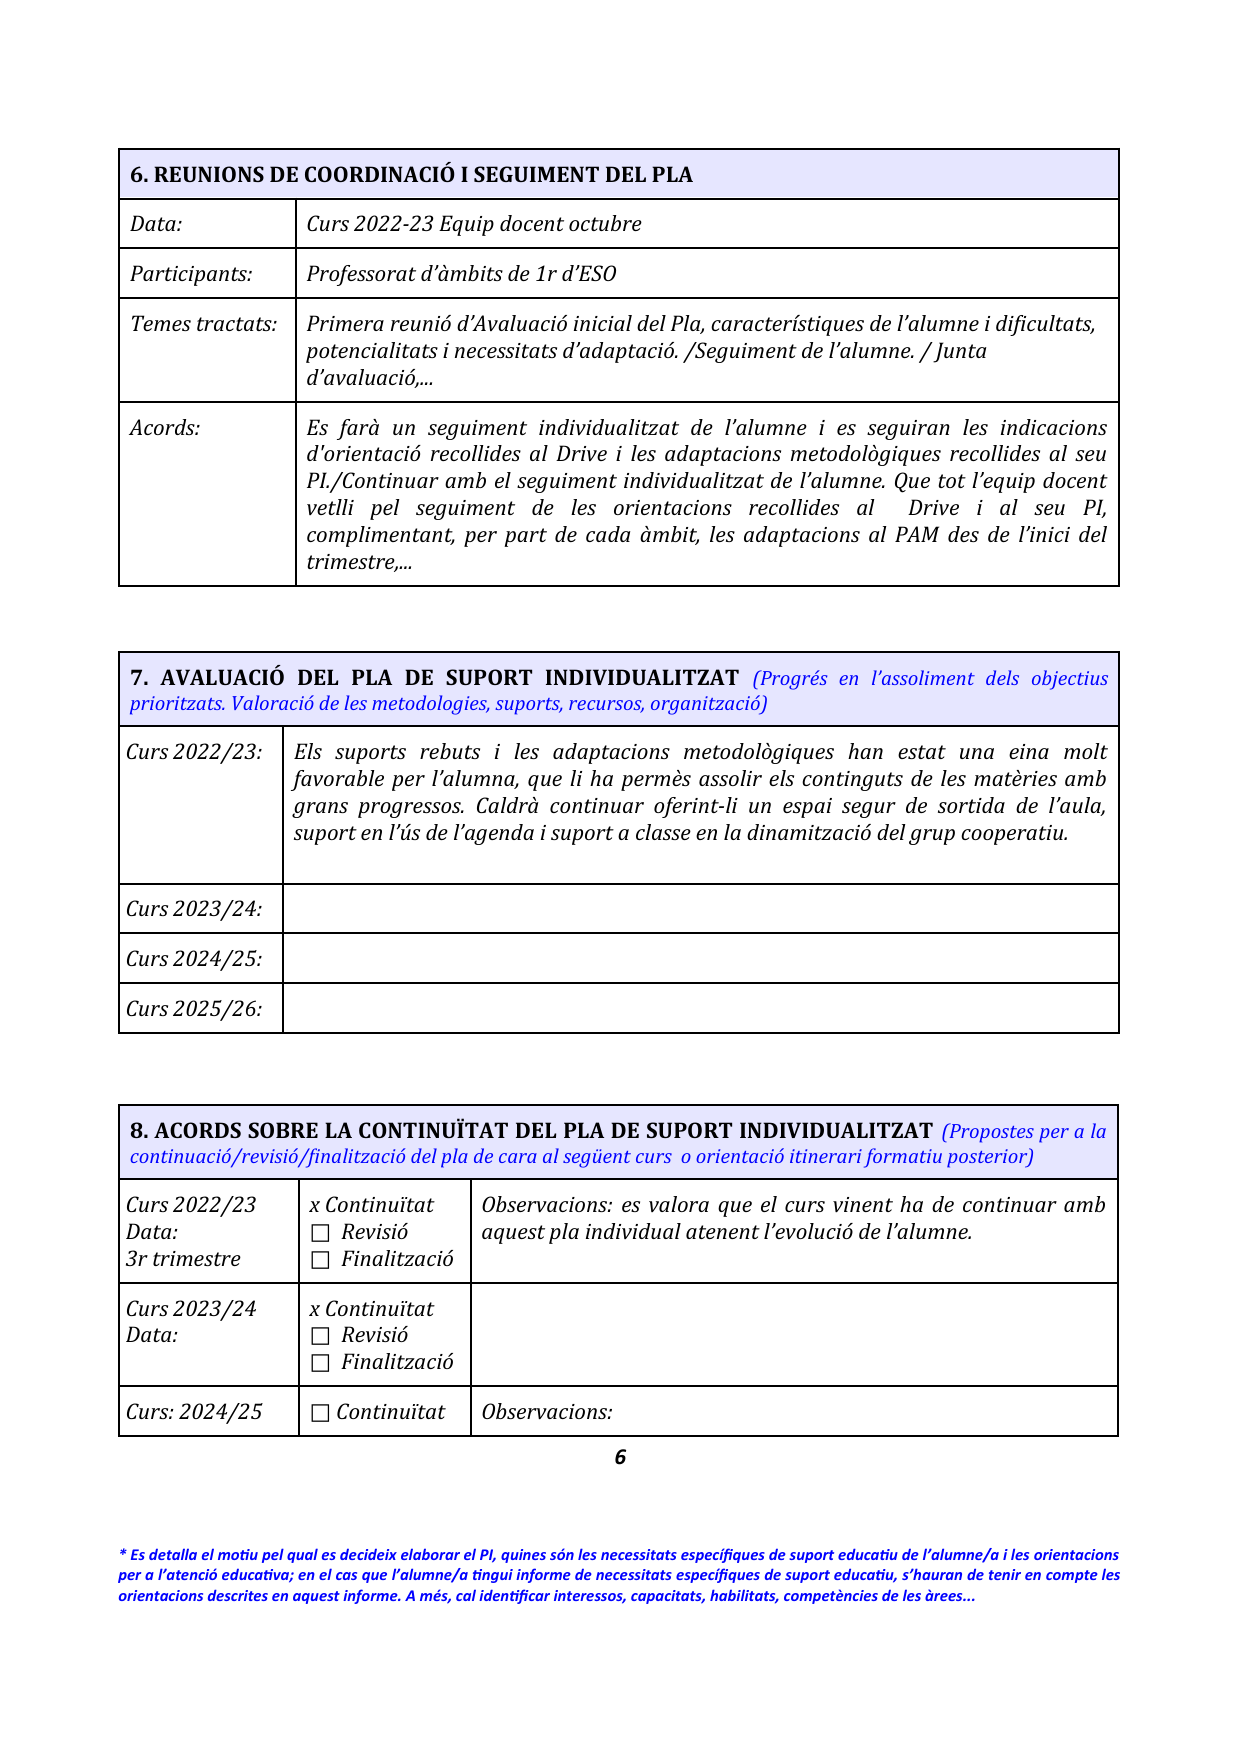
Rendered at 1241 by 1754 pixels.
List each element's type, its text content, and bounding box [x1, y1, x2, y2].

table_cell Curs 2022/23: [120, 727, 282, 882]
table_cell [284, 934, 1118, 982]
table_cell x Continuïtat □ Revisió □ Finalització [300, 1284, 470, 1385]
table_cell Data: [120, 200, 295, 247]
table_header 8. ACORDS SOBRE LA CONTINUÏTAT DEL PLA DE SUPORT INDIVIDUALITZAT (Propostes per a la continuació/revisió/finalització del pla de cara al següent curs o orientació itinerari formatiu posterior) [120, 1106, 1117, 1178]
table_cell [472, 1284, 1117, 1385]
table_header 7. AVALUACIÓ DEL PLA DE SUPORT INDIVIDUALITZAT (Progrés en l’assoliment dels objectius prioritzats. Valoració de les metodologies, suports, recursos, organització) [120, 653, 1118, 725]
table_header 6. REUNIONS DE COORDINACIÓ I SEGUIMENT DEL PLA [120, 150, 1118, 197]
table_cell Curs 2023/24 Data: [120, 1284, 298, 1385]
table_cell Primera reunió d’Avaluació inicial del Pla, característiques de l’alumne i dificultats, potencialitats i necessitats d’adaptació. /Seguiment de l’alumne. / Junta d’avaluació,... [297, 299, 1118, 401]
table_cell Participants: [120, 249, 295, 297]
table_cell Curs 2023/24: [120, 885, 282, 932]
table_cell [284, 885, 1118, 932]
table_cell Curs 2025/26: [120, 984, 282, 1032]
table_cell Curs 2022-23 Equip docent octubre [297, 200, 1118, 247]
table_cell [284, 984, 1118, 1032]
table_cell Observacions: [472, 1387, 1117, 1435]
table_cell Temes tractats: [120, 299, 295, 401]
table_cell Curs: 2024/25 [120, 1387, 298, 1435]
table_cell Els suports rebuts i les adaptacions metodològiques han estat una eina molt favorable per l’alumna, que li ha permès assolir els continguts de les matèries amb grans progressos. Caldrà continuar oferint-li un espai segur de sortida de l’aula, suport en l’ús de l’agenda i suport a classe en la dinamització del grup cooperatiu. [284, 727, 1118, 882]
table_cell □ Continuïtat [300, 1387, 470, 1435]
table_cell Observacions: es valora que el curs vinent ha de continuar amb aquest pla individual atenent l’evolució de l’alumne. [472, 1180, 1117, 1282]
table_cell Curs 2024/25: [120, 934, 282, 982]
table_cell x Continuïtat □ Revisió □ Finalització [300, 1180, 470, 1282]
table_cell Curs 2022/23 Data: 3r trimestre [120, 1180, 298, 1282]
table_cell Professorat d’àmbits de 1r d’ESO [297, 249, 1118, 297]
table_cell Acords: [120, 403, 295, 585]
table_cell Es farà un seguiment individualitzat de l’alumne i es seguiran les indicacions d'orientació recollides al Drive i les adaptacions metodològiques recollides al seu PI./Continuar amb el seguiment individualitzat de l’alumne. Que tot l’equip docent vetlli pel seguiment de les orientacions recollides al Drive i al seu PI, complimentant, per part de cada àmbit, les adaptacions al PAM des de l’inici del trimestre,... [297, 403, 1118, 585]
